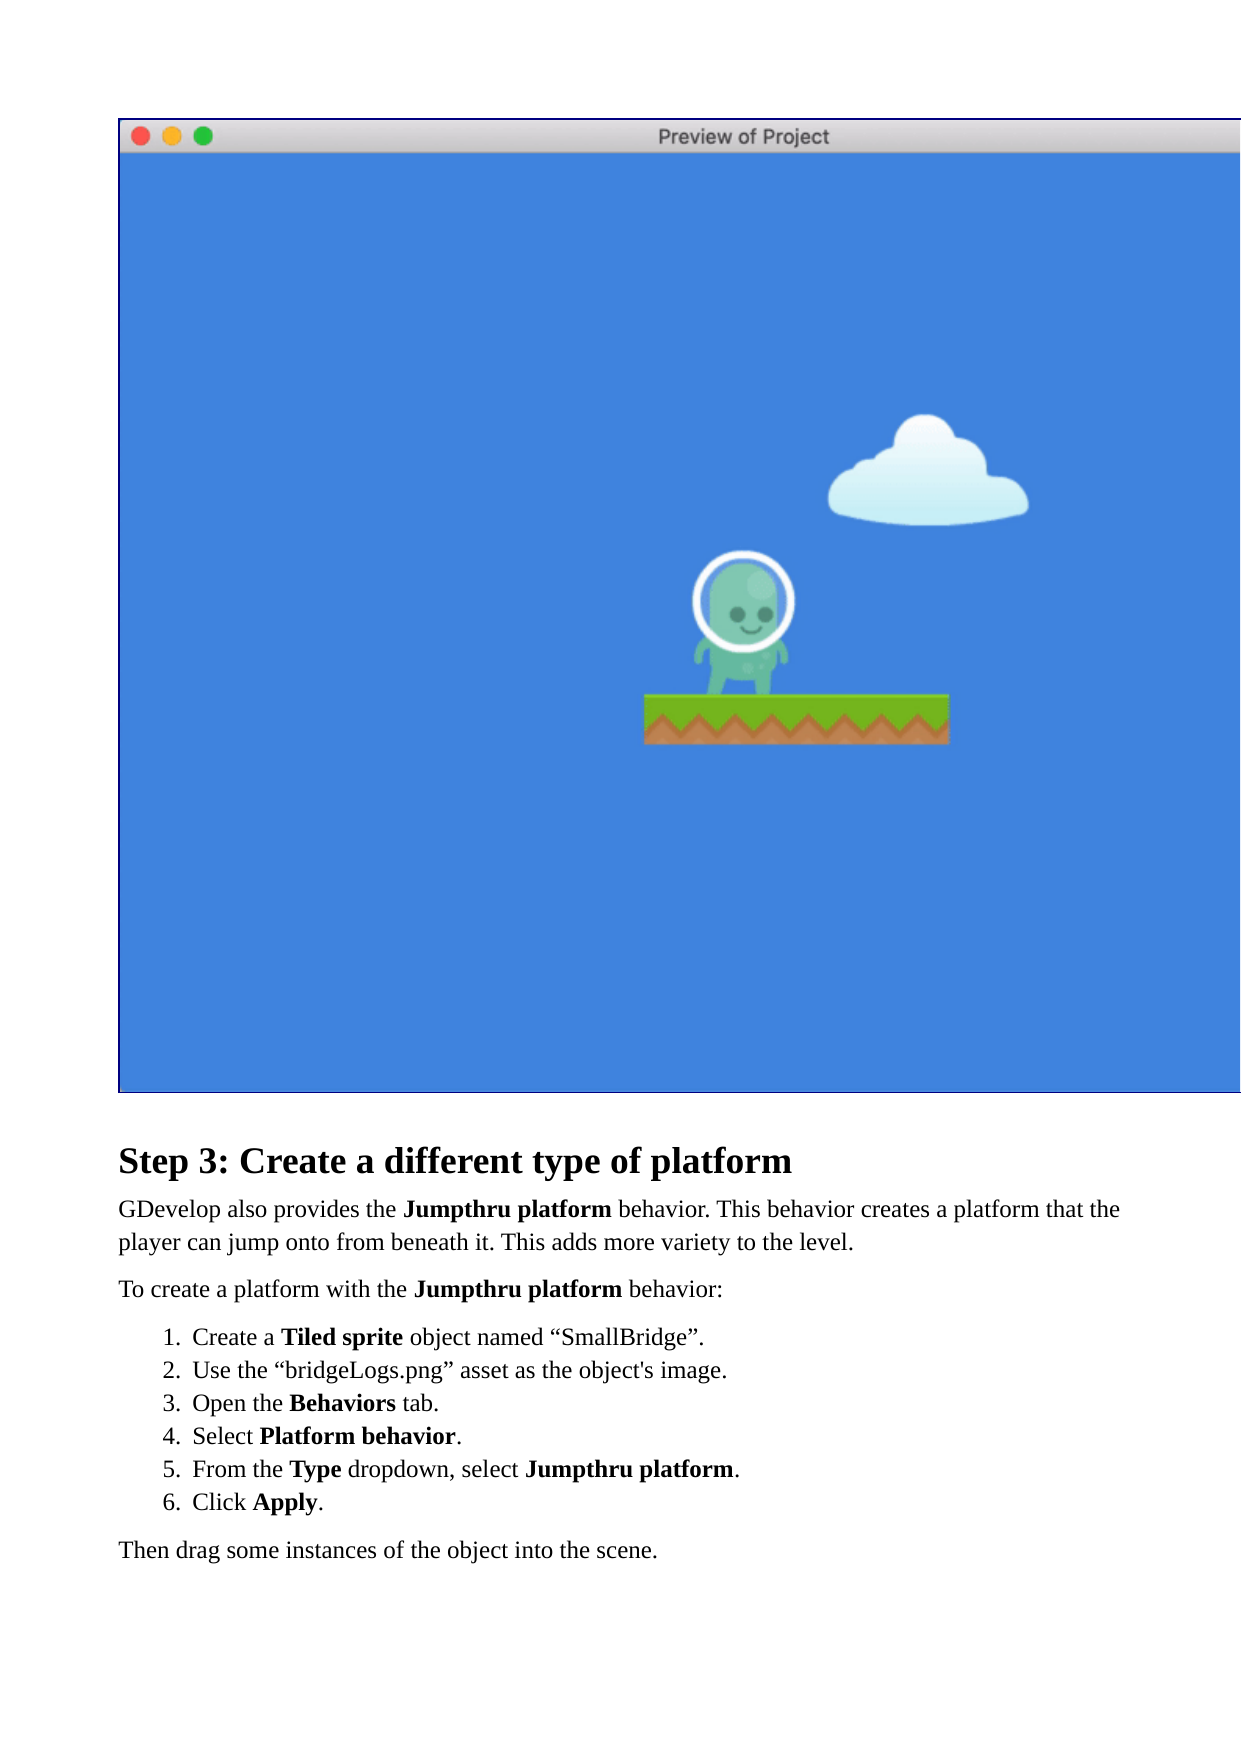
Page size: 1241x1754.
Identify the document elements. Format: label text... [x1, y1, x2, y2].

list Click Apply. [162, 1487, 1122, 1516]
list Open the Behaviors tab. [162, 1388, 1122, 1417]
list From the Type dropdown, select Jumpthru platform. [162, 1454, 1122, 1483]
text To create a platform with the Jumpthru platform behavior: [118, 1274, 1122, 1303]
list Select Platform behavior. [162, 1421, 1122, 1450]
picture [120, 120, 1241, 1092]
subtitle Step 3: Create a different type of platform [118, 1138, 1122, 1181]
list Create a Tiled sprite object named “SmallBridge”. [162, 1322, 1122, 1351]
list Use the “bridgeLogs.png” asset as the object's image. [162, 1355, 1122, 1384]
text Then drag some instances of the object into the scene. [118, 1535, 1122, 1563]
text GDevelop also provides the Jumpthru platform behavior. This behavior creates a platform that the player can jump onto from beneath it. This adds more variety to the level. [118, 1194, 1122, 1256]
